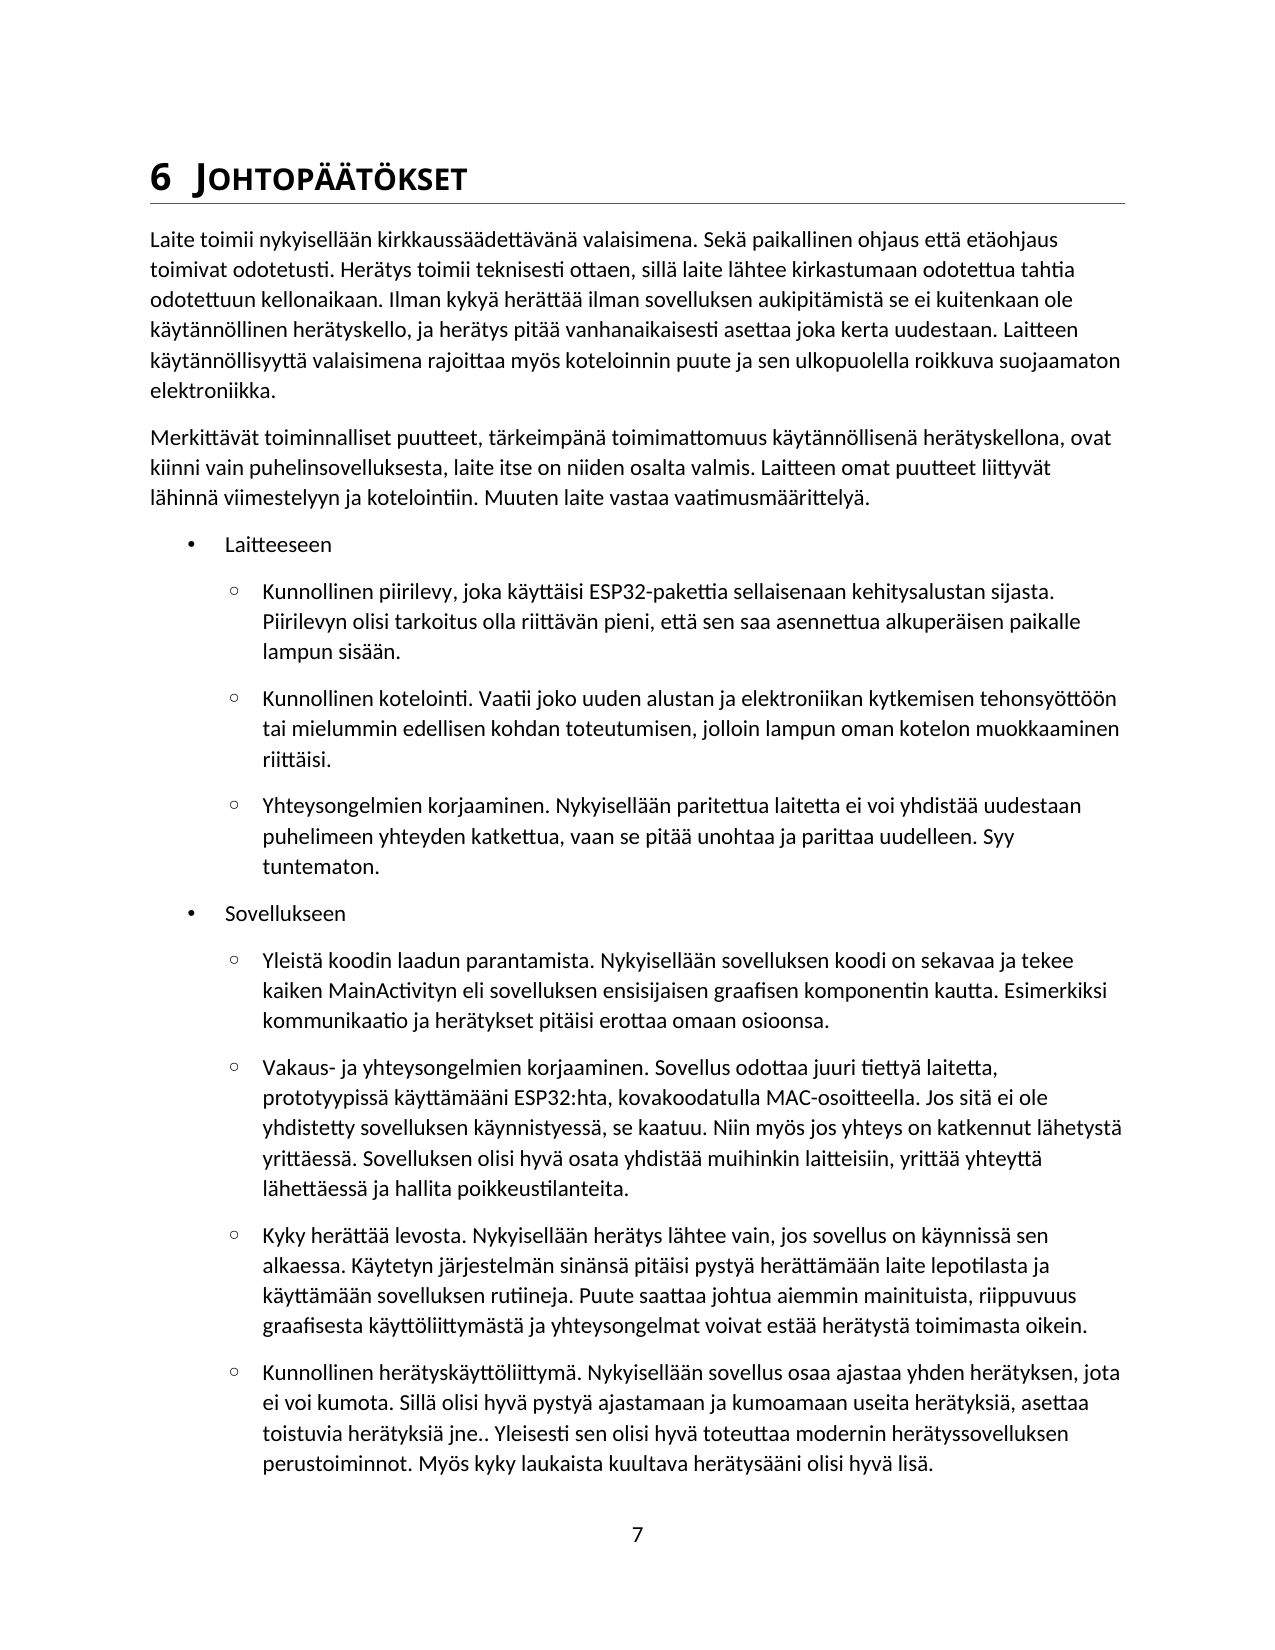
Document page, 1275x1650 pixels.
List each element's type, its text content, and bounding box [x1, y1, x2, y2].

list Vakaus- ja yhteysongelmien korjaaminen. Sovellus odottaa juuri tiettyä laitetta, prototyypissä käyttämääni ESP32:hta, kovakoodatulla MAC-osoitteella. Jos sitä ei ole yhdistetty sovelluksen käynnistyessä, se kaatuu. Niin myös jos yhteys on katkennut lähetystä yrittäessä. Sovelluksen olisi hyvä osata yhdistää muihinkin laitteisiin, yrittää yhteyttä lähettäessä ja hallita poikkeustilanteita. [225, 1053, 1125, 1202]
list Kunnollinen piirilevy, joka käyttäisi ESP32-pakettia sellaisenaan kehitysalustan sijasta. Piirilevyn olisi tarkoitus olla riittävän pieni, että sen saa asennettua alkuperäisen paikalle lampun sisään. [225, 577, 1125, 665]
subtitle Johtopäätökset [150, 150, 1125, 203]
list Yhteysongelmien korjaaminen. Nykyisellään paritettua laitetta ei voi yhdistää uudestaan puhelimeen yhteyden katkettua, vaan se pitää unohtaa ja parittaa uudelleen. Syy tuntematon. [225, 792, 1125, 880]
list Kunnollinen herätyskäyttöliittymä. Nykyisellään sovellus osaa ajastaa yhden herätyksen, jota ei voi kumota. Sillä olisi hyvä pystyä ajastamaan ja kumoamaan useita herätyksiä, asettaa toistuvia herätyksiä jne.. Yleisesti sen olisi hyvä toteuttaa modernin herätyssovelluksen perustoiminnot. Myös kyky laukaista kuultava herätysääni olisi hyvä lisä. [225, 1358, 1125, 1477]
list Sovellukseen [187, 899, 1125, 927]
list Yleistä koodin laadun parantamista. Nykyisellään sovelluksen koodi on sekavaa ja tekee kaiken MainActivityn eli sovelluksen ensisijaisen graafisen komponentin kautta. Esimerkiksi kommunikaatio ja herätykset pitäisi erottaa omaan osioonsa. [225, 946, 1125, 1034]
list Kyky herättää levosta. Nykyisellään herätys lähtee vain, jos sovellus on käynnissä sen alkaessa. Käytetyn järjestelmän sinänsä pitäisi pystyä herättämään laite lepotilasta ja käyttämään sovelluksen rutiineja. Puute saattaa johtua aiemmin mainituista, riippuvuus graafisesta käyttöliittymästä ja yhteysongelmat voivat estää herätystä toimimasta oikein. [225, 1221, 1125, 1339]
list Laitteeseen [187, 530, 1125, 558]
text Merkittävät toiminnalliset puutteet, tärkeimpänä toimimattomuus käytännöllisenä herätyskellona, ovat kiinni vain puhelinsovelluksesta, laite itse on niiden osalta valmis. Laitteen omat puutteet liittyvät lähinnä viimestelyyn ja kotelointiin. Muuten laite vastaa vaatimusmäärittelyä. [150, 423, 1125, 511]
text Laite toimii nykyisellään kirkkaussäädettävänä valaisimena. Sekä paikallinen ohjaus että etäohjaus toimivat odotetusti. Herätys toimii teknisesti ottaen, sillä laite lähtee kirkastumaan odotettua tahtia odotettuun kellonaikaan. Ilman kykyä herättää ilman sovelluksen aukipitämistä se ei kuitenkaan ole käytännöllinen herätyskello, ja herätys pitää vanhanaikaisesti asettaa joka kerta uudestaan. Laitteen käytännöllisyyttä valaisimena rajoittaa myös koteloinnin puute ja sen ulkopuolella roikkuva suojaamaton elektroniikka. [150, 225, 1125, 404]
list Kunnollinen kotelointi. Vaatii joko uuden alustan ja elektroniikan kytkemisen tehonsyöttöön tai mielummin edellisen kohdan toteutumisen, jolloin lampun oman kotelon muokkaaminen riittäisi. [225, 684, 1125, 773]
